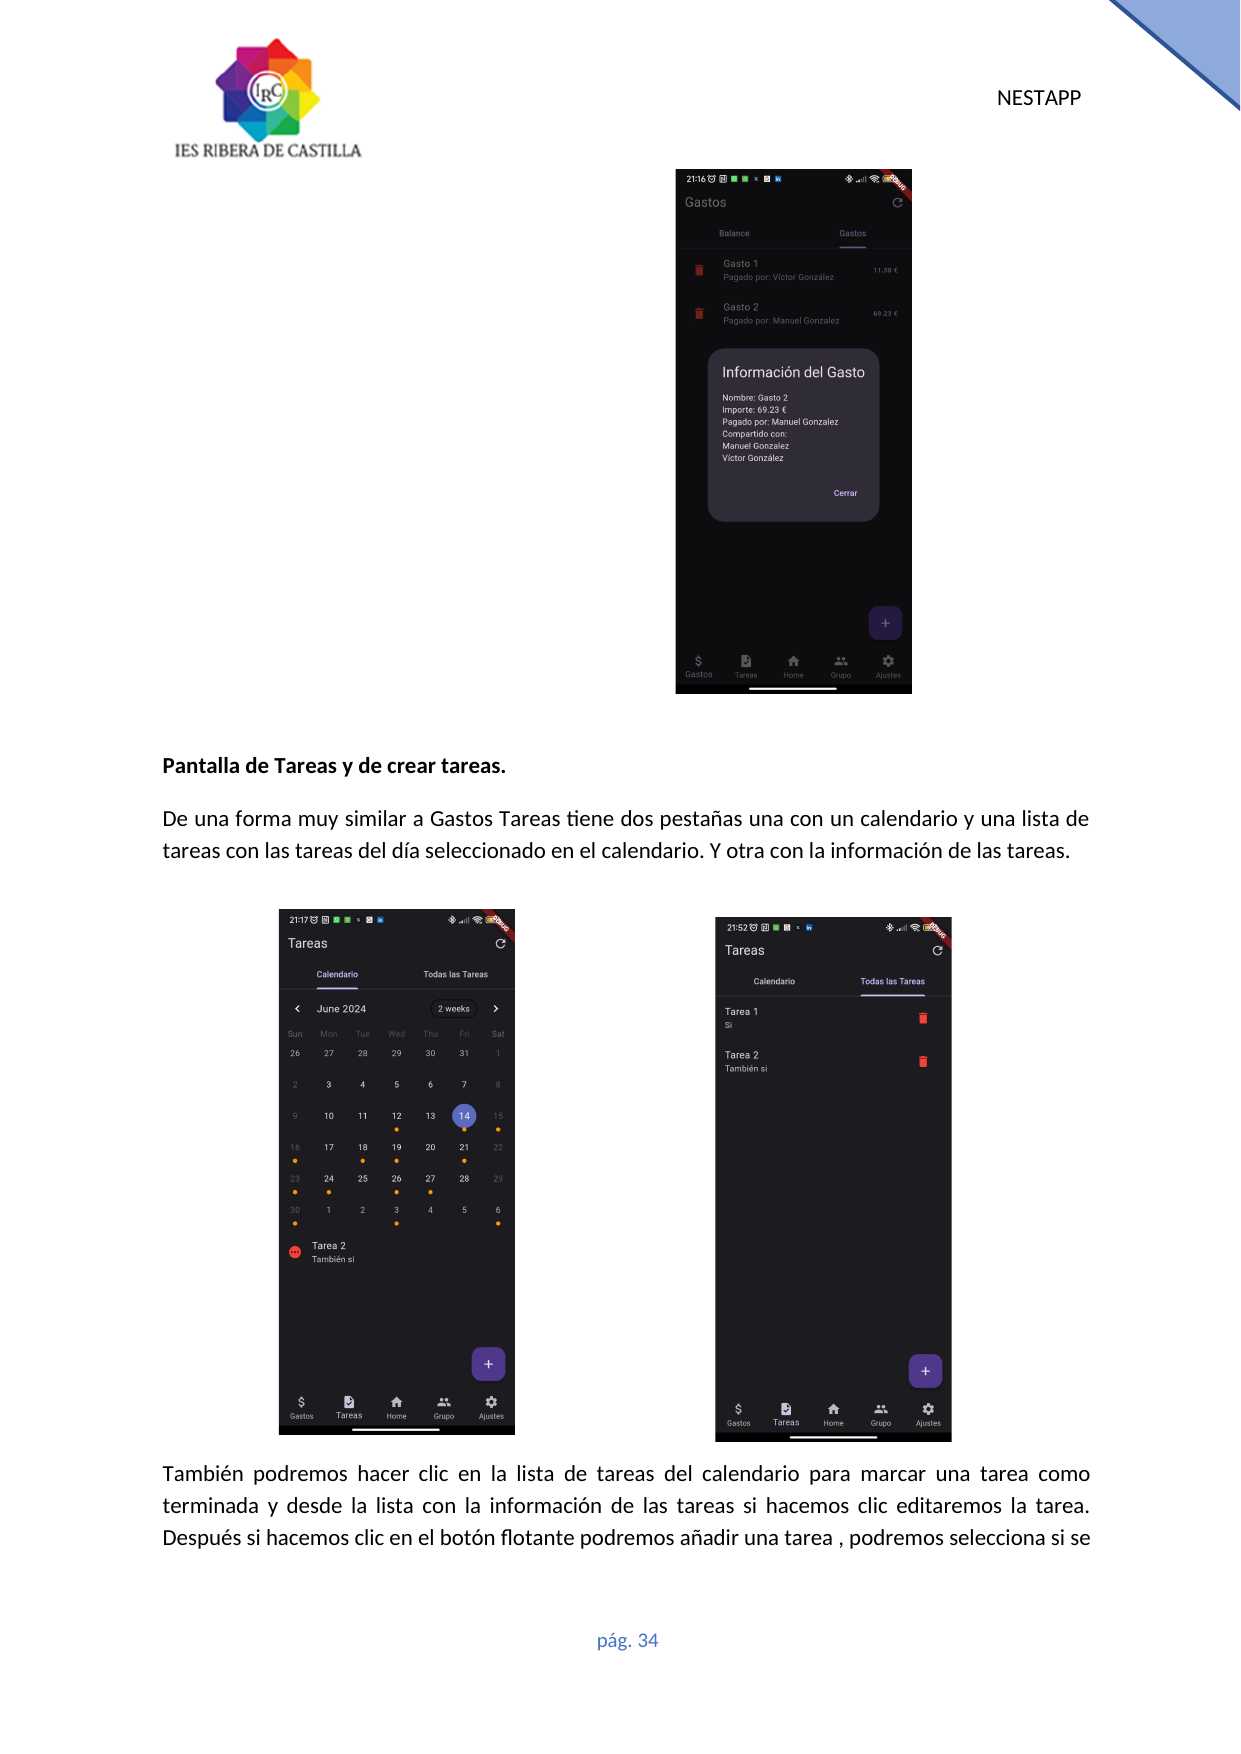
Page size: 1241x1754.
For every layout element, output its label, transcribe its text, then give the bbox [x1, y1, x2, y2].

subtitle Pantalla de Tareas y de crear tareas. [162, 751, 1093, 779]
picture [715, 917, 952, 1442]
picture [675, 169, 912, 694]
picture [278, 909, 515, 1435]
subtitle También podremos hacer clic en la lista de tareas del calendario para marcar una tarea como terminada y desde la lista con la información de las tareas si hacemos clic editaremos la tarea. Después si hacemos clic en el botón flotante podremos añadir una tarea , podremos selecciona si se [162, 889, 1093, 1552]
picture [173, 29, 366, 164]
subtitle De una forma muy similar a Gastos Tareas tiene dos pestañas una con un calendario y una lista de tareas con las tareas del día seleccionado en el calendario. Y otra con la información de las tareas. [162, 804, 1093, 864]
